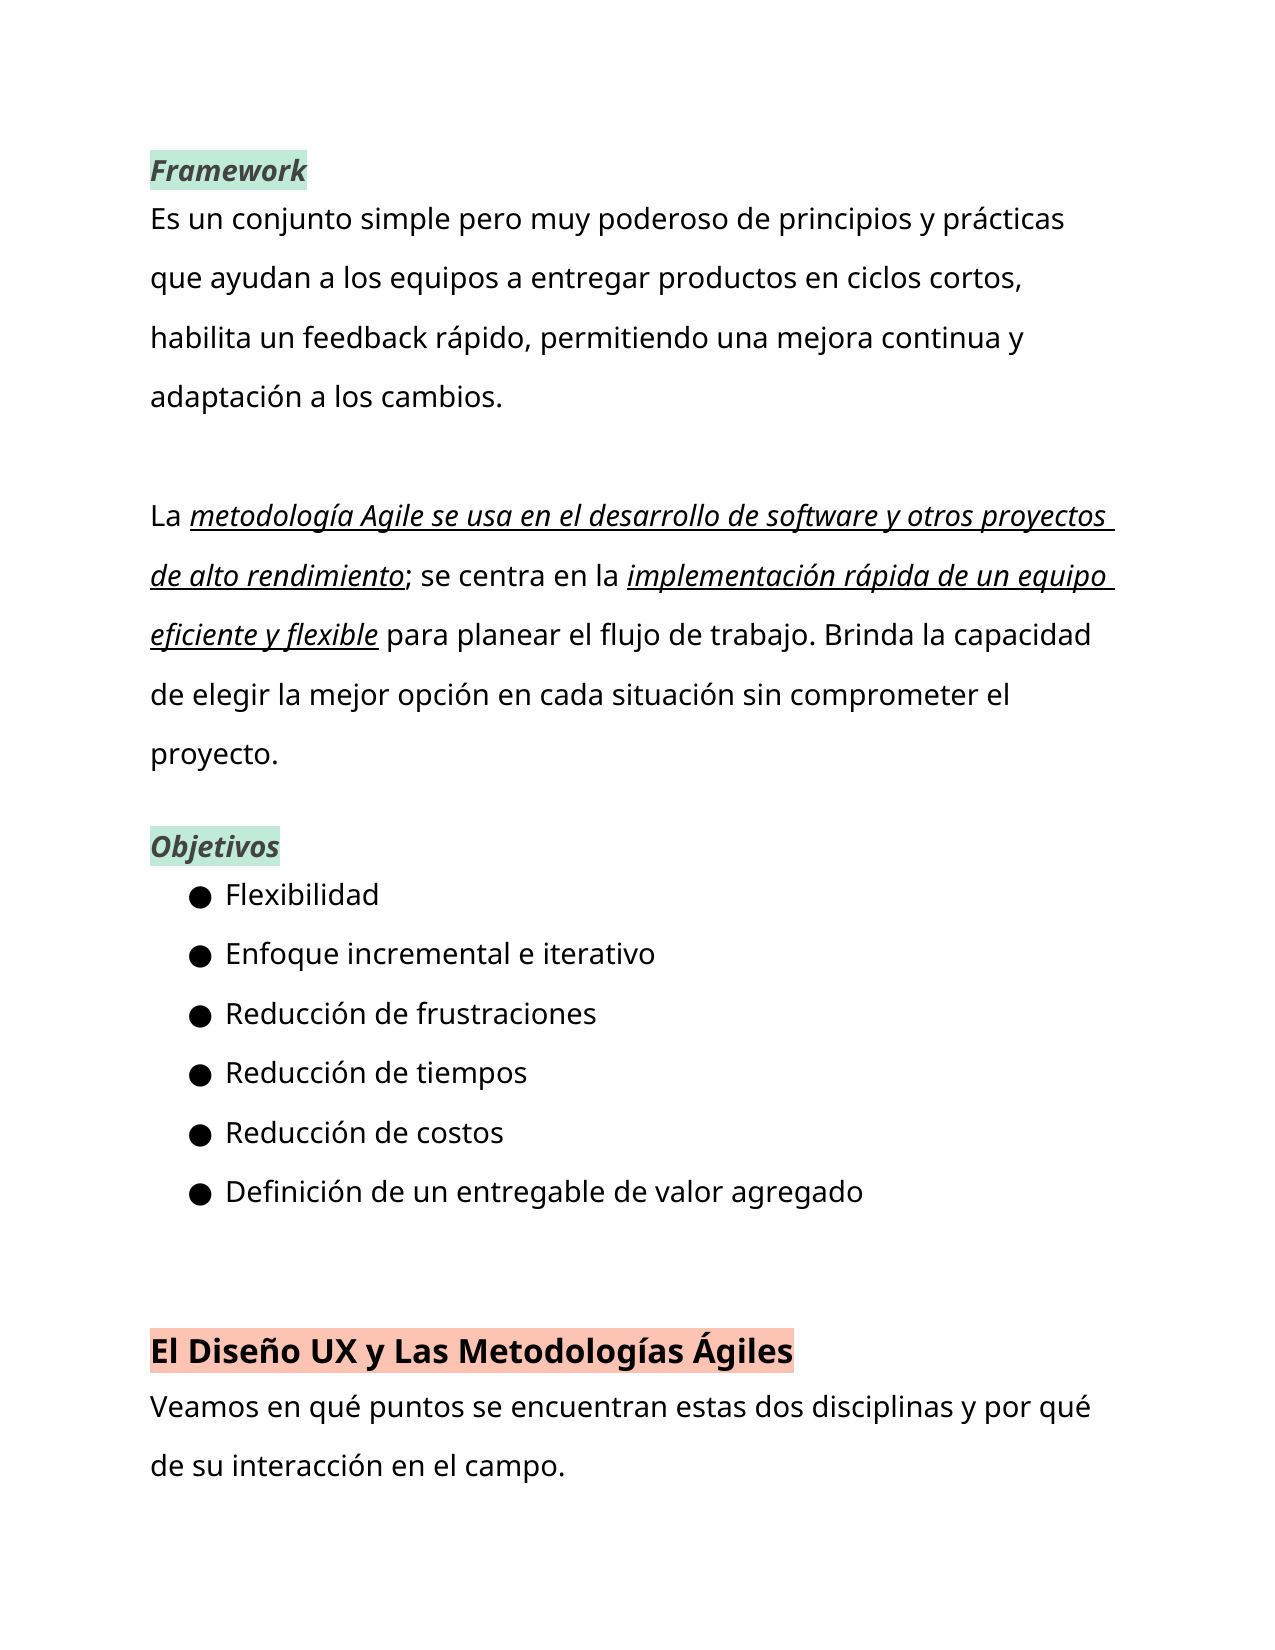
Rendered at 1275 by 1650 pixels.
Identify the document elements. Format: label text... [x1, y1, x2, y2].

list Reducción de tiempos [187, 1053, 1125, 1092]
text La metodología Agile se usa en el desarrollo de software y otros proyectos de alto rendimiento; se centra en la implementación rápida de un equipo eficiente y flexible para planear el flujo de trabajo. Brinda la capacidad de elegir la mejor opción en cada situación sin comprometer el proyecto. [150, 495, 1125, 773]
list Reducción de frustraciones [187, 993, 1125, 1033]
list Definición de un entregable de valor agregado [187, 1172, 1125, 1211]
list Enfoque incremental e iterativo [187, 934, 1125, 973]
subtitle Objetivos [280, 826, 1125, 866]
text Es un conjunto simple pero muy poderoso de principios y prácticas que ayudan a los equipos a entregar productos en ciclos cortos, habilita un feedback rápido, permitiendo una mejora continua y adaptación a los cambios. [150, 198, 1125, 416]
subtitle El Diseño UX y Las Metodologías Ágiles [794, 1328, 1125, 1373]
text Veamos en qué puntos se encuentran estas dos disciplinas y por qué de su interacción en el campo. [150, 1386, 1125, 1485]
list Flexibilidad [187, 874, 1125, 914]
list Reducción de costos [187, 1112, 1125, 1152]
subtitle Framework [307, 150, 1125, 190]
